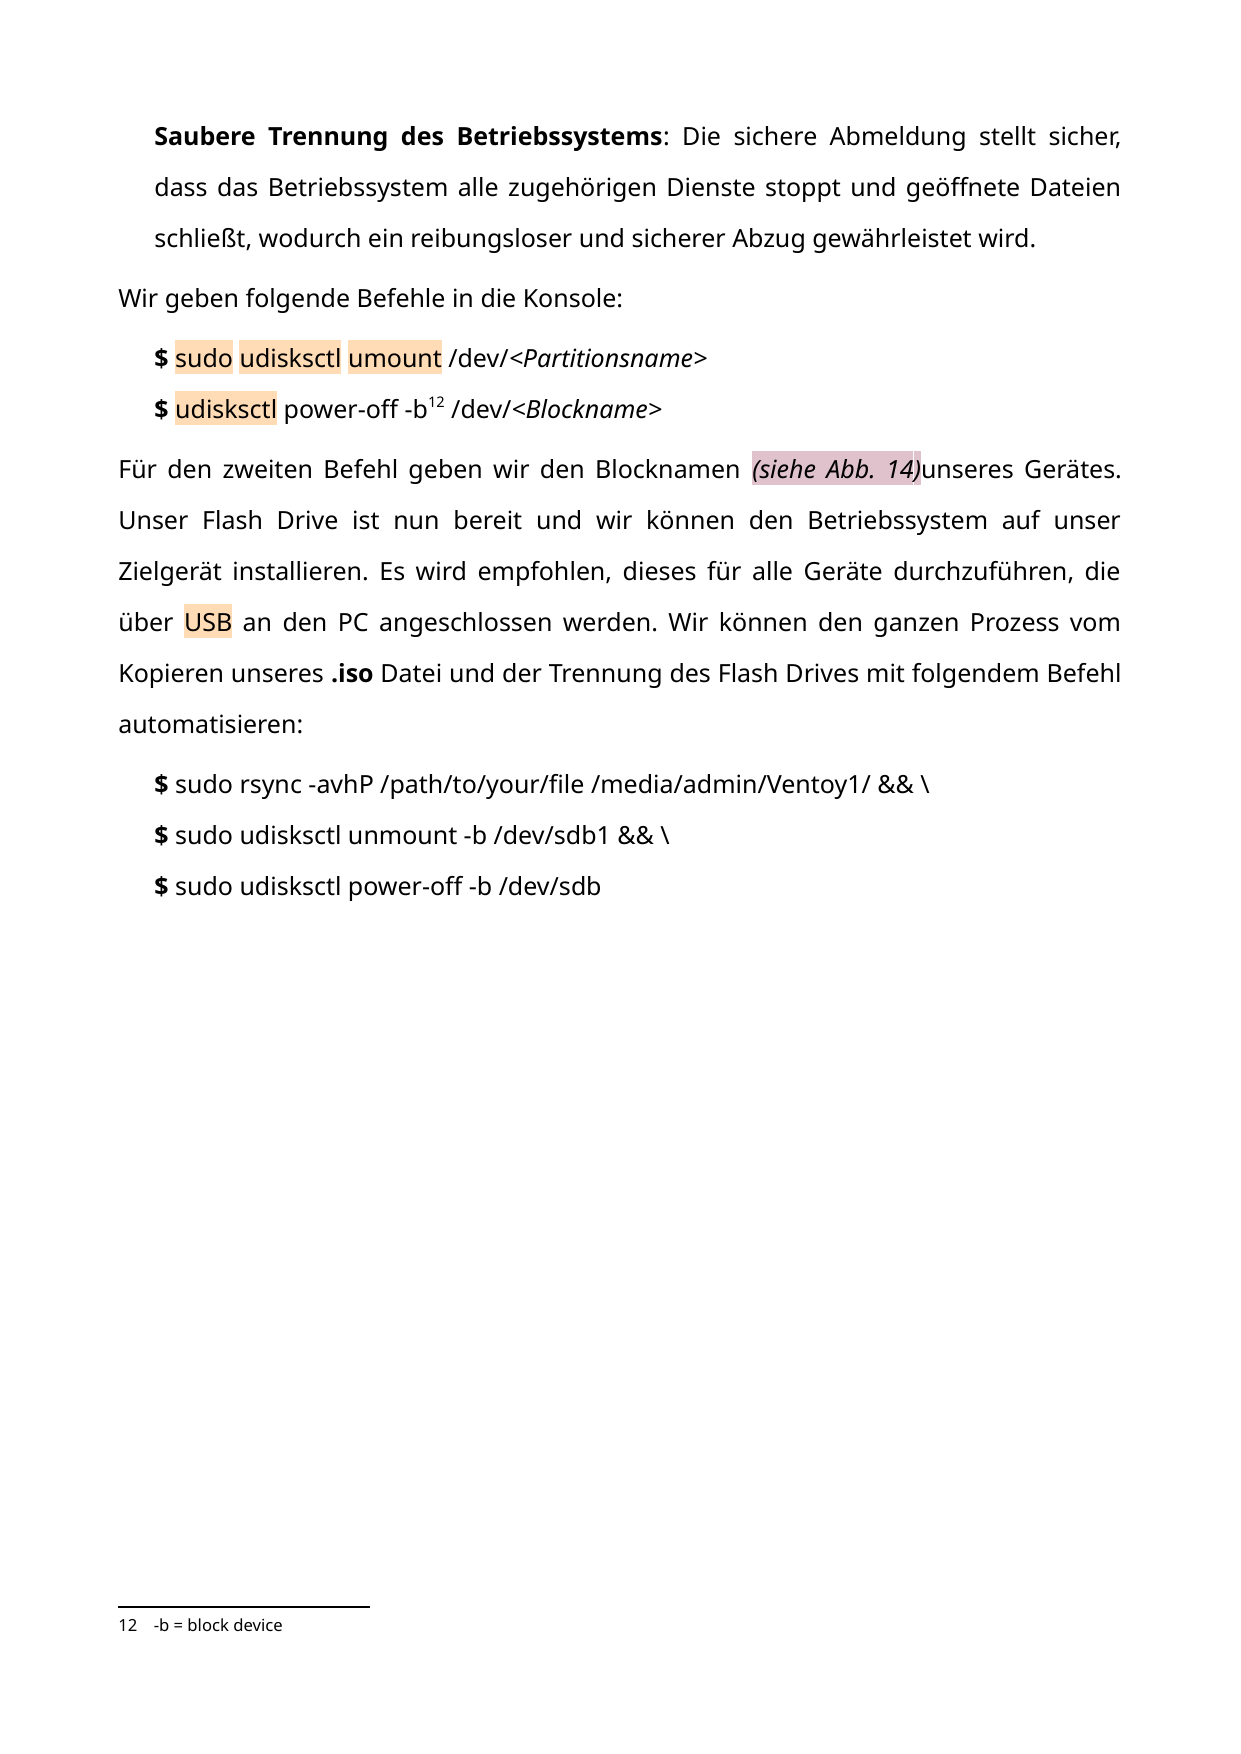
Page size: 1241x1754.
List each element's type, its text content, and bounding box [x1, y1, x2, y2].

text Wir geben folgende Befehle in die Konsole: [118, 280, 1122, 314]
text $ sudo udisksctl unmount -b /dev/sdb1 && \ [154, 817, 1122, 852]
text $ sudo udisksctl umount /dev/<Partitionsname> [154, 340, 1122, 374]
text $ udisksctl power-off -b /dev/<Blockname> [154, 391, 1122, 425]
text Für den zweiten Befehl geben wir den Blocknamen (siehe Abb. 14)unseres Gerätes. Unser Flash Drive ist nun bereit und wir können den Betriebssystem auf unser Zielgerät installieren. Es wird empfohlen, dieses für alle Geräte durchzuführen, die über USB an den PC angeschlossen werden. Wir können den ganzen Prozess vom Kopieren unseres .iso Datei und der Trennung des Flash Drives mit folgendem Befehl automatisieren: [118, 451, 1122, 741]
text $ sudo rsync -avhP /path/to/your/file /media/admin/Ventoy1/ && \ [154, 766, 1122, 801]
text $ sudo udisksctl power-off -b /dev/sdb [154, 868, 1122, 903]
text -b = block device [118, 1613, 1122, 1636]
text Saubere Trennung des Betriebssystems: Die sichere Abmeldung stellt sicher, dass das Betriebssystem alle zugehörigen Dienste stoppt und geöffnete Dateien schließt, wodurch ein reibungsloser und sicherer Abzug gewährleistet wird. [154, 118, 1122, 254]
